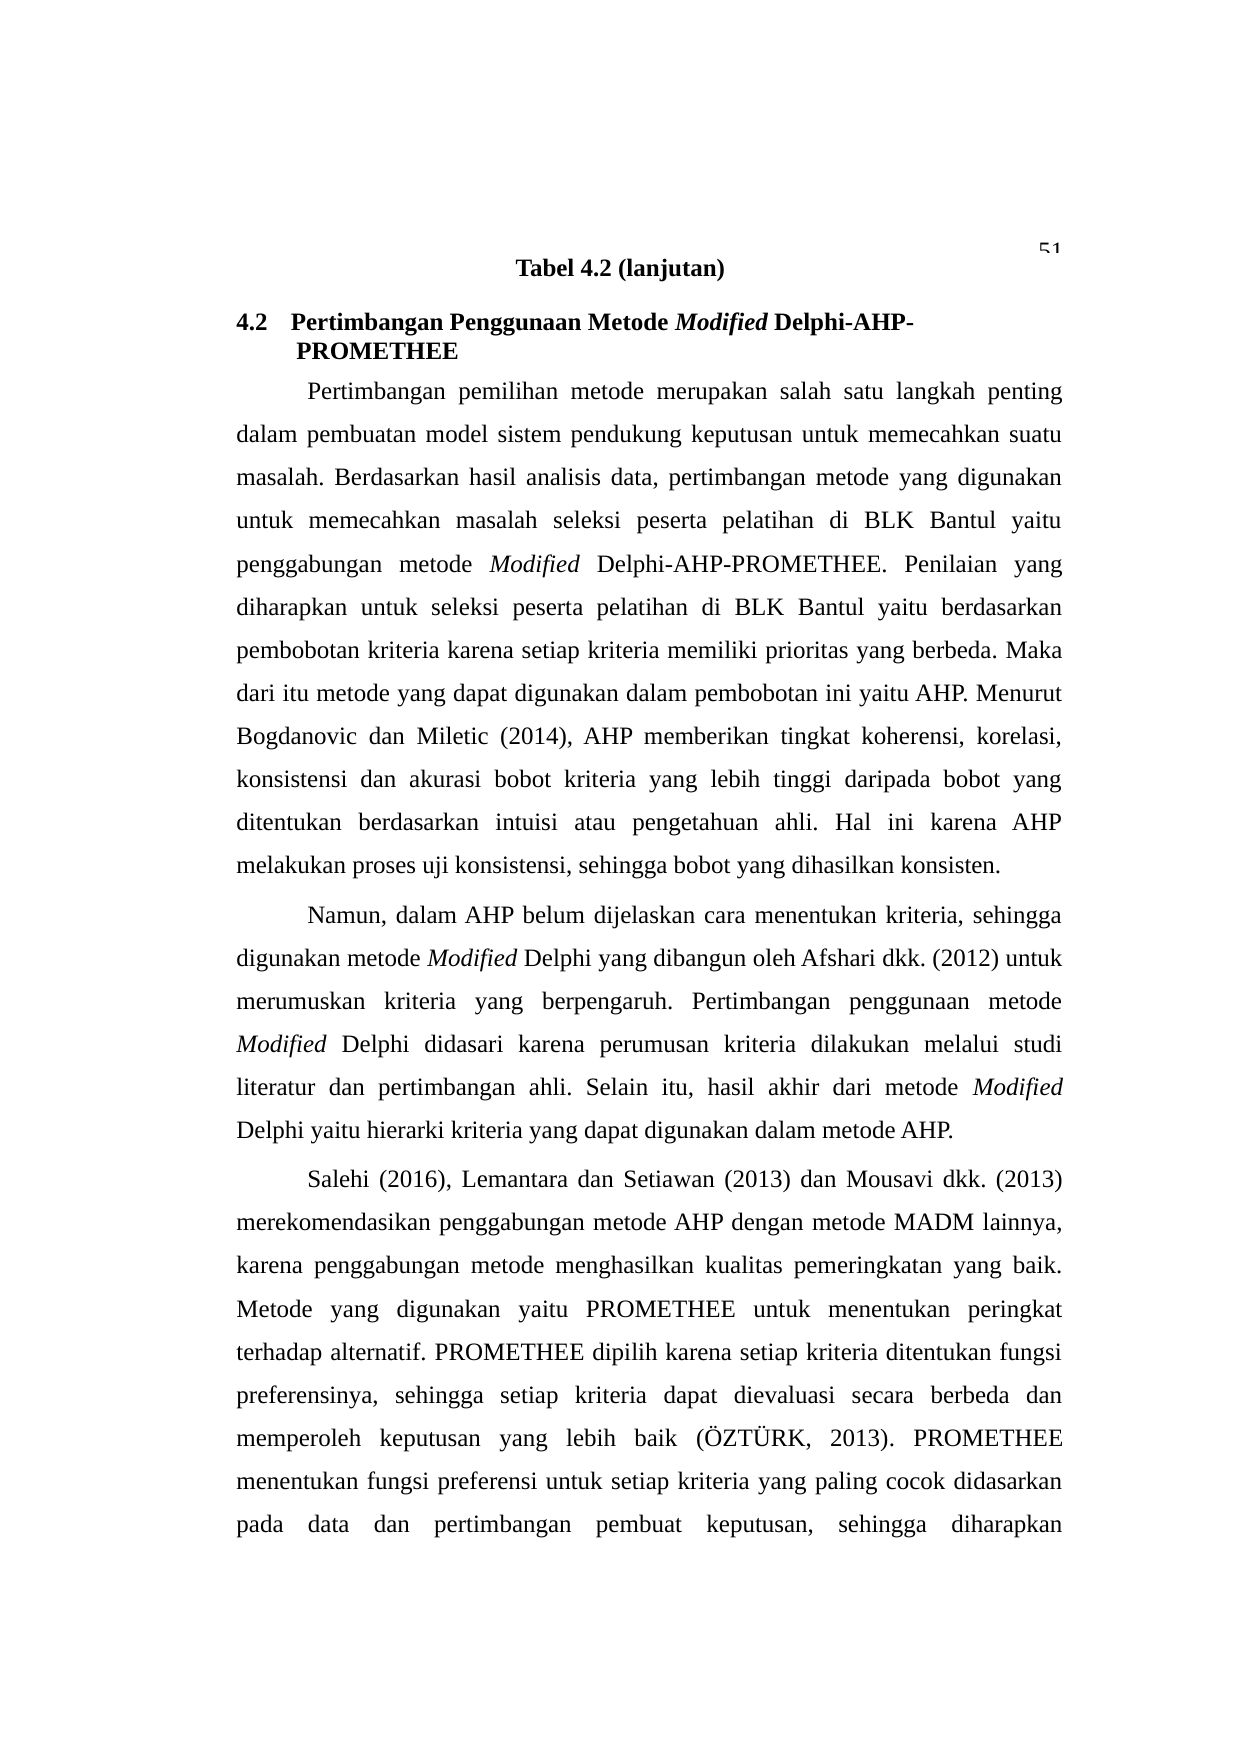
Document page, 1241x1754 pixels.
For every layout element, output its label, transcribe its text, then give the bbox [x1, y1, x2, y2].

subtitle Pertimbangan Penggunaan Metode Modified Delphi-AHP-PROMETHEE [236, 307, 1063, 364]
text Pertimbangan pemilihan metode merupakan salah satu langkah penting dalam pembuatan model sistem pendukung keputusan untuk memecahkan suatu masalah. Berdasarkan hasil analisis data, pertimbangan metode yang digunakan untuk memecahkan masalah seleksi peserta pelatihan di BLK Bantul yaitu penggabungan metode Modified Delphi-AHP-PROMETHEE. Penilaian yang diharapkan untuk seleksi peserta pelatihan di BLK Bantul yaitu berdasarkan pembobotan kriteria karena setiap kriteria memiliki prioritas yang berbeda. Maka dari itu metode yang dapat digunakan dalam pembobotan ini yaitu AHP. Menurut Bogdanovic dan Miletic (2014), AHP memberikan tingkat koherensi, korelasi, konsistensi dan akurasi bobot kriteria yang lebih tinggi daripada bobot yang ditentukan berdasarkan intuisi atau pengetahuan ahli. Hal ini karena AHP melakukan proses uji konsistensi, sehingga bobot yang dihasilkan konsisten. [236, 376, 1063, 879]
text Salehi (2016), Lemantara dan Setiawan (2013) dan Mousavi dkk. (2013) merekomendasikan penggabungan metode AHP dengan metode MADM lainnya, karena penggabungan metode menghasilkan kualitas pemeringkatan yang baik. Metode yang digunakan yaitu PROMETHEE untuk menentukan peringkat terhadap alternatif. PROMETHEE dipilih karena setiap kriteria ditentukan fungsi preferensinya, sehingga setiap kriteria dapat dievaluasi secara berbeda dan memperoleh keputusan yang lebih baik (ÖZTÜRK, 2013). PROMETHEE menentukan fungsi preferensi untuk setiap kriteria yang paling cocok didasarkan pada data dan pertimbangan pembuat keputusan, sehingga diharapkan [236, 1164, 1063, 1538]
text Tabel 4.2 (lanjutan) [0, 253, 1240, 282]
text Namun, dalam AHP belum dijelaskan cara menentukan kriteria, sehingga digunakan metode Modified Delphi yang dibangun oleh Afshari dkk. (2012) untuk merumuskan kriteria yang berpengaruh. Pertimbangan penggunaan metode Modified Delphi didasari karena perumusan kriteria dilakukan melalui studi literatur dan pertimbangan ahli. Selain itu, hasil akhir dari metode Modified Delphi yaitu hierarki kriteria yang dapat digunakan dalam metode AHP. [236, 900, 1063, 1144]
